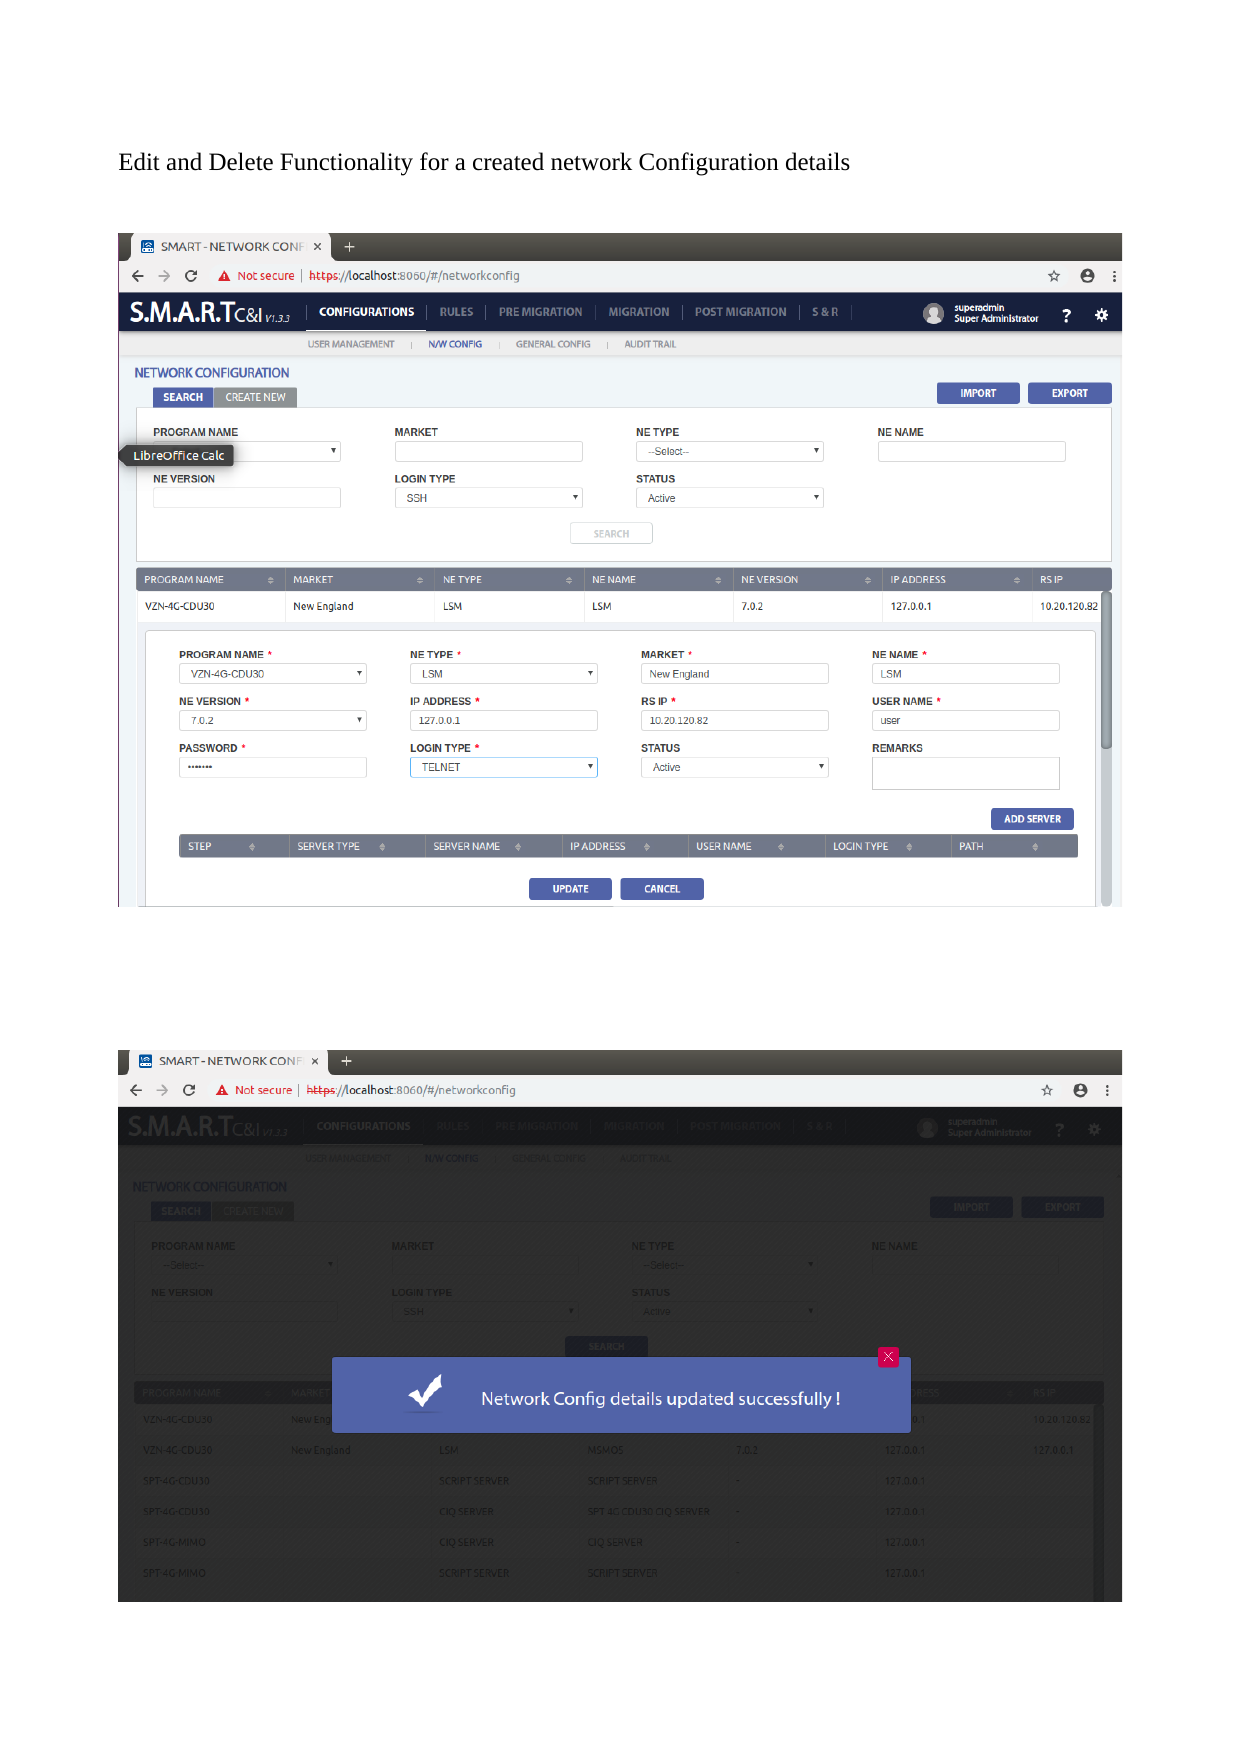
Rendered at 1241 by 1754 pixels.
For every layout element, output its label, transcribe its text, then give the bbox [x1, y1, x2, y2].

text Edit and Delete Functionality for a created network Configuration details [118, 147, 1122, 176]
picture [118, 233, 1123, 907]
picture [118, 1050, 1123, 1602]
